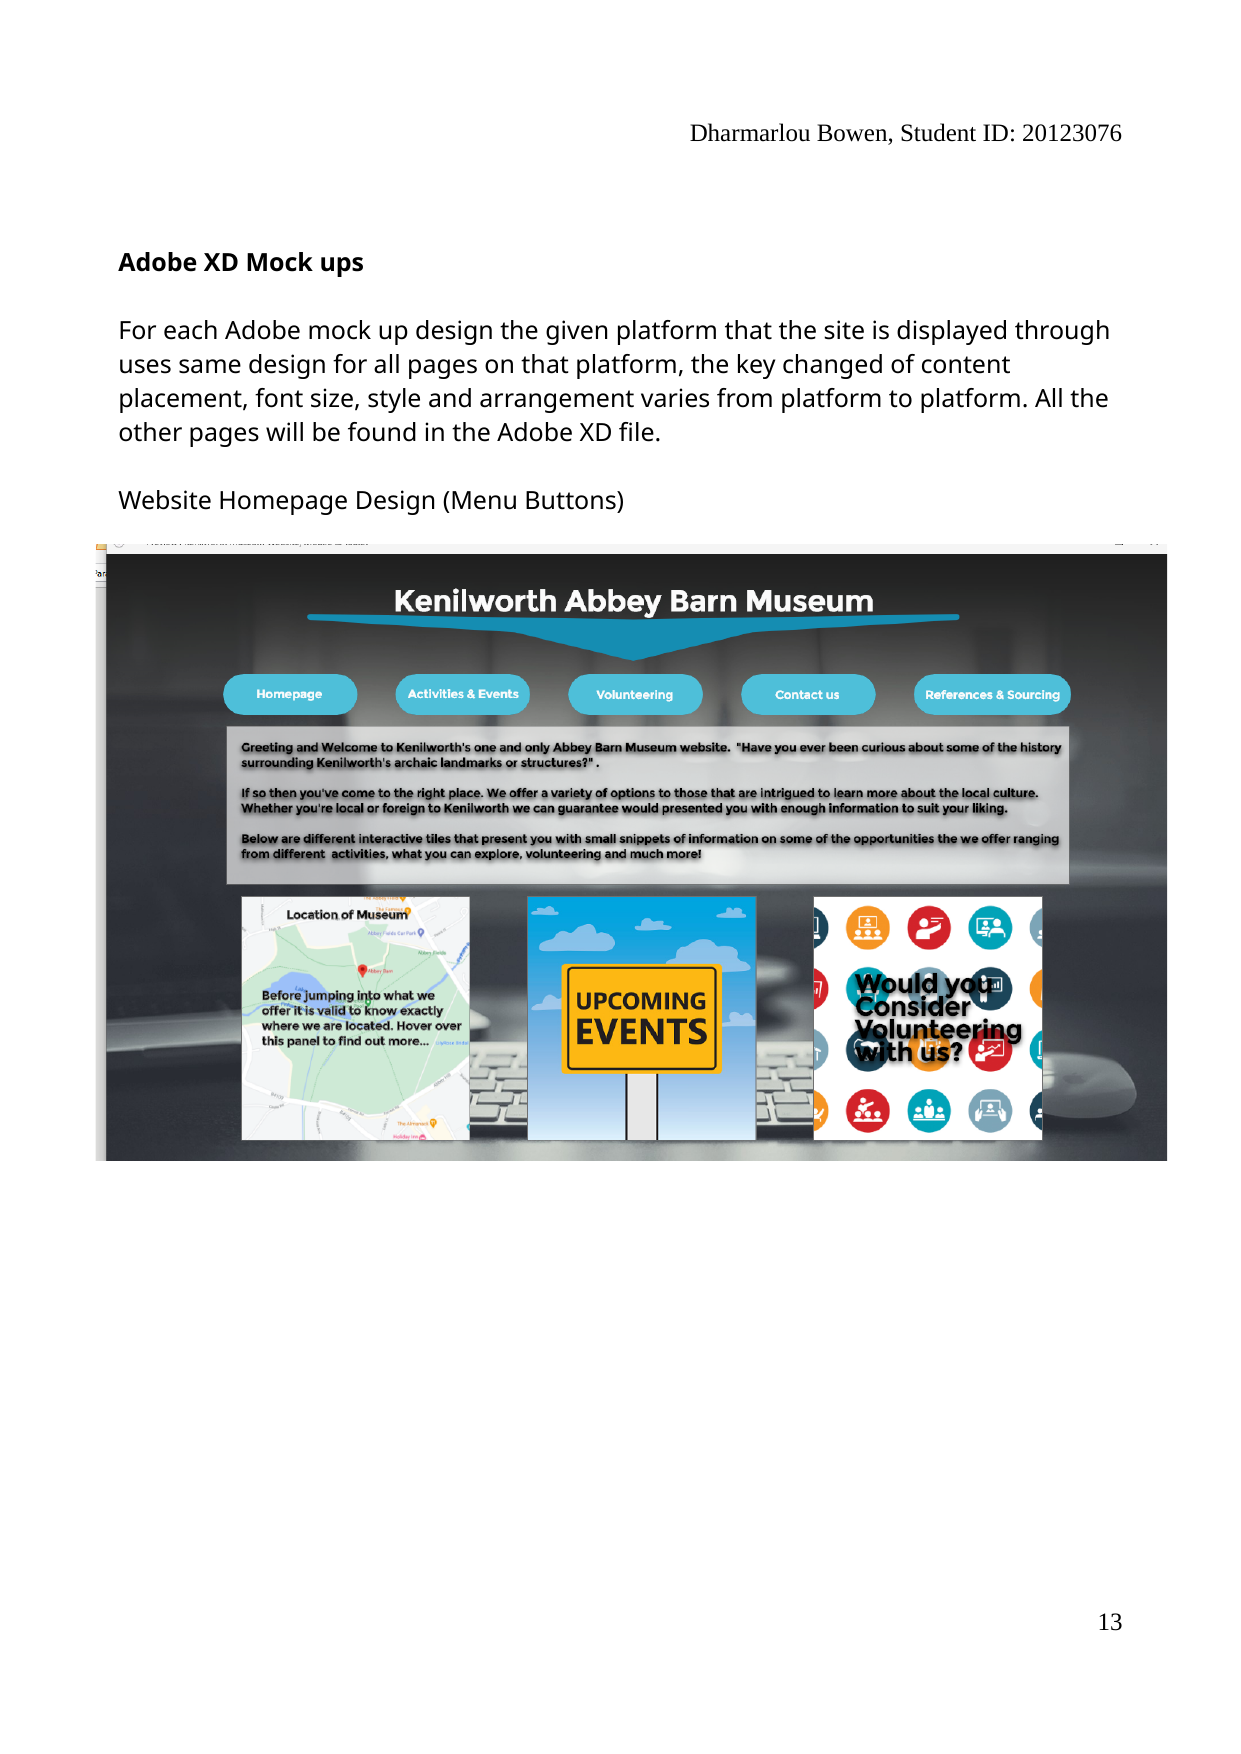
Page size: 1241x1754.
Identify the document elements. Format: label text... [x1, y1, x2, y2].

picture [95, 544, 1168, 1161]
text For each Adobe mock up design the given platform that the site is displayed through uses same design for all pages on that platform, the key changed of content placement, font size, style and arrangement varies from platform to platform. All the other pages will be found in the Adobe XD file. [118, 313, 1122, 449]
text Website Homepage Design (Menu Buttons) [118, 483, 1122, 517]
text Adobe XD Mock ups [118, 244, 1122, 278]
